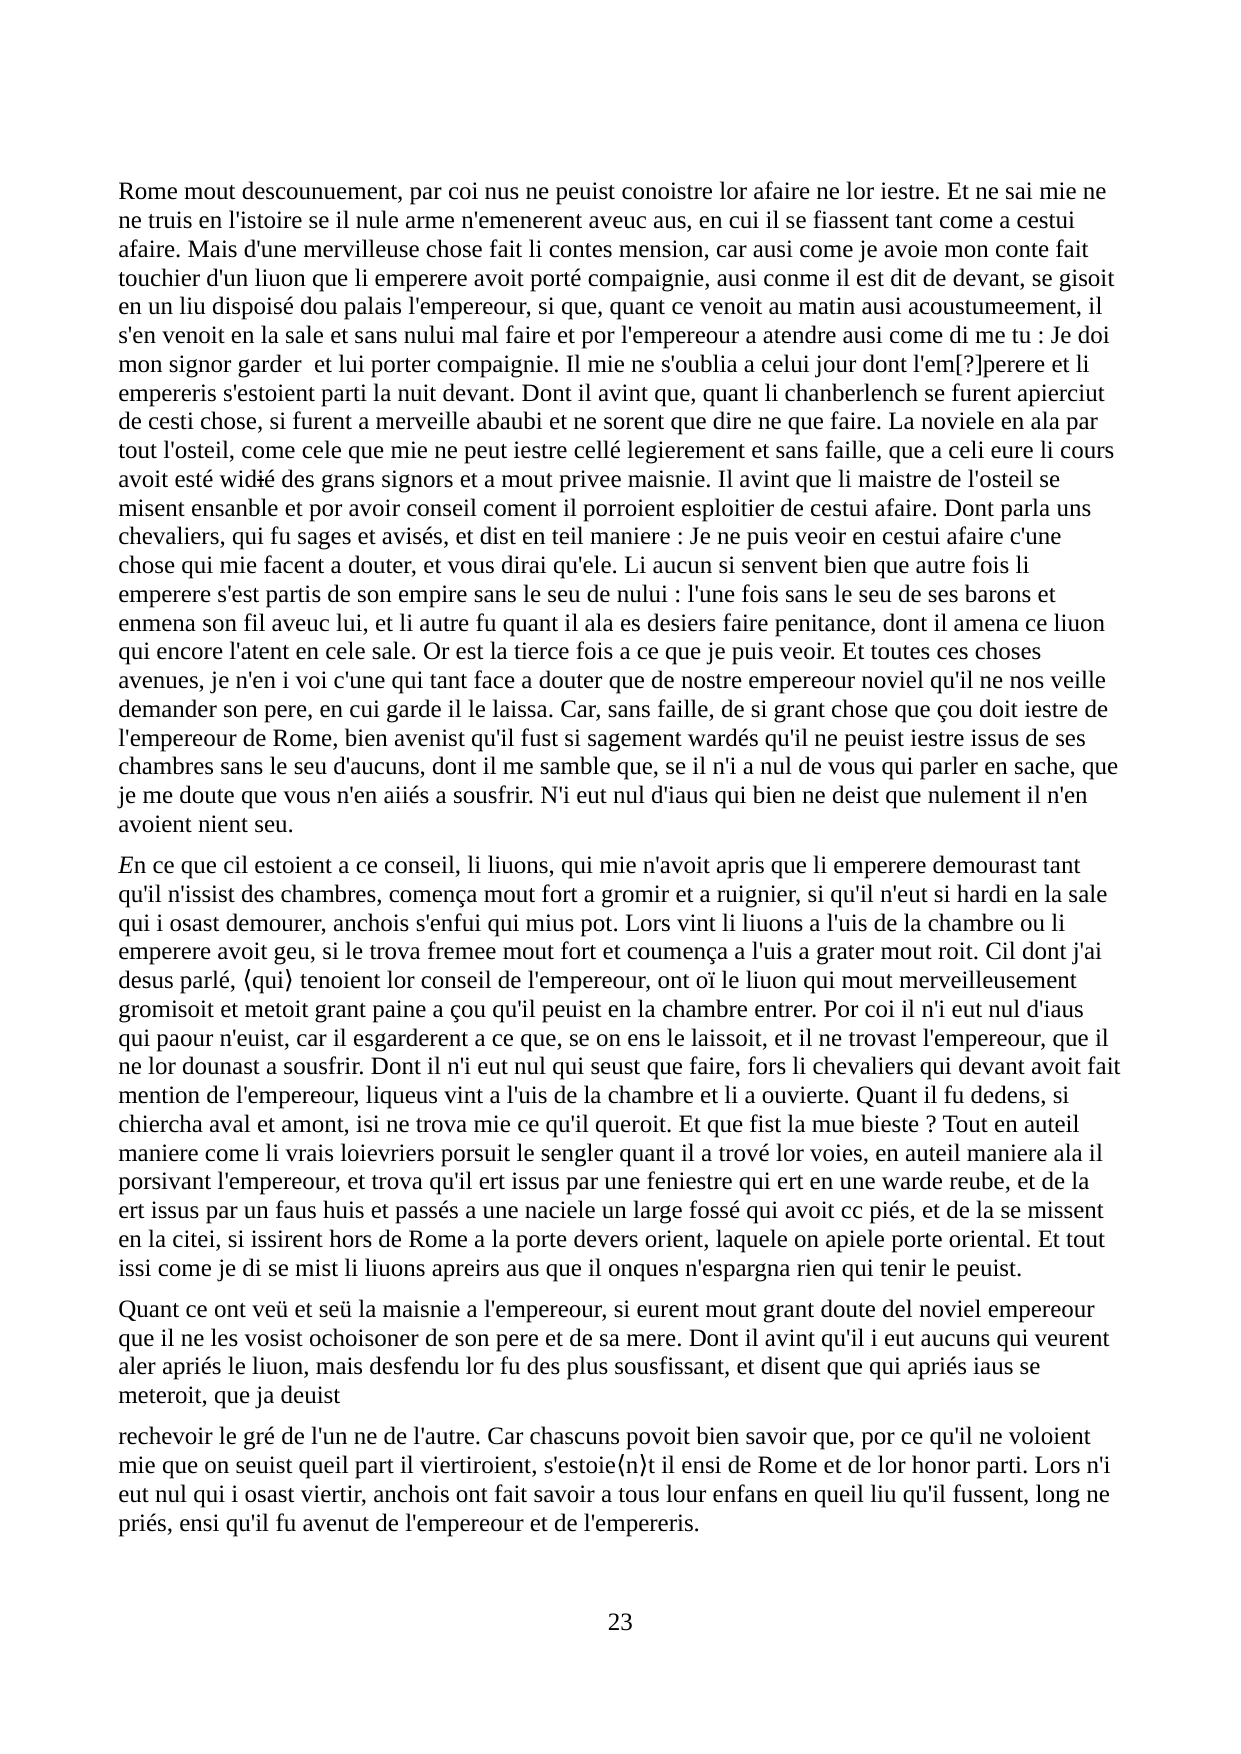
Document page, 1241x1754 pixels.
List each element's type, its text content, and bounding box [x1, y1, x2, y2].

text Ceste chose ne misent mie en oubli li emperere et li empereris. Anchois avintt en apriés en asés pau de tierme ⟨qu'i⟩l s'aviserent d'une chose dont il furent a merveille puis prisié, et dont li pluisors s'esmerveillierent mout, car li emperere vint en l'empire de Costatinoble, et a a ce menés les baron de l'empire qu'il aseurerent Helcanus, son fil, et le reçuirent a signor, et douna Dorus, son mainsné frere, le roiaume de Gresce, si que il dou tout se demist de l'empire et prist congiet a iaus et revint arriere a l'empereris, qui tout en auteil maniere come il ert demis de l'empire de Costantinoble se demist il de l'empire de Rome et de toute la tiere que il onques li uns ne li autres maillie [Note: Möhren, Frankwalt. Le renforcement affectif de la négation par l’expression d’une valeur minimale en ancien français. Niemeyer, 1980.] n'en detinrent. Anchois dounerent a tous les Roumai⟨n⟩s a entendre qui selonch les avenues de devant cil ne voloient mie que dissension eui ⟨s⟩t entr'aus, por coi en lor plainne vie, il seuissent dont elle poroit naistre por plus covignablement metre la concorde. Et sans faille ne fu mie mout grans merveille, car maintes fois est il ensi avenut d'autrui que d'iaus, que plus crient on I home que M et sans faille que ceste colour de raison eurent li une partie et li autre. Mais dou tout ne fu mie la raison de l'empereour et de l'empereris. Anchois furent a ce mis, dont jou ai traitié desus, que il si soutiument atornerent lor afaire que sans le seü de nului se missent hors de Rome mout descounuement, par coi nus ne peuist conoistre lor afaire ne lor iestre. Et ne sai mie ne ne truis en l'istoire se il nule arme n'emenerent aveuc aus, en cui il se fiassent tant come a cestui afaire. Mais d'une mervilleuse chose fait li contes mension, car ausi come je avoie mon conte fait touchier d'un liuon que li emperere avoit porté compaignie, ausi conme il est dit de devant, se gisoit en un liu dispoisé dou palais l'empereour, si que, quant ce venoit au matin ausi acoustumeement, il s'en venoit en la sale et sans nului mal faire et por l'empereour a atendre ausi come di me tu : Je doi mon signor garder et lui porter compaignie. Il mie ne s'oublia a celui jour dont l'em[?]perere et li empereris s'estoient parti la nuit devant. Dont il avint que, quant li chanberlench se furent apierciut de cesti chose, si furent a merveille abaubi et ne sorent que dire ne que faire. La noviele en ala par tout l'osteil, come cele que mie ne peut iestre cellé legierement et sans faille, que a celi eure li cours avoit esté widié des grans signors et a mout privee maisnie. Il avint que li maistre de l'osteil se misent ensanble et por avoir conseil coment il porroient esploitier de cestui afaire. Dont parla uns chevaliers, qui fu sages et avisés, et dist en teil maniere : Je ne puis veoir en cestui afaire c'une chose qui mie facent a douter, et vous dirai qu'ele. Li aucun si senvent bien que autre fois li emperere s'est partis de son empire sans le seu de nului : l'une fois sans le seu de ses barons et enmena son fil aveuc lui, et li autre fu quant il ala es desiers faire penitance, dont il amena ce liuon qui encore l'atent en cele sale. Or est la tierce fois a ce que je puis veoir. Et toutes ces choses avenues, je n'en i voi c'une qui tant face a douter que de nostre empereour noviel qu'il ne nos veille demander son pere, en cui garde il le laissa. Car, sans faille, de si grant chose que çou doit iestre de l'empereour de Rome, bien avenist qu'il fust si sagement wardés qu'il ne peuist iestre issus de ses chambres sans le seu d'aucuns, dont il me samble que, se il n'i a nul de vous qui parler en sache, que je me doute que vous n'en aiiés a sousfrir. N'i eut nul d'iaus qui bien ne deist que nulement il n'en avoient nient seu. [118, 176, 1122, 694]
text Q⟨ua⟩nt il en oïrent la noviele, mout en furent esbahi et n'en seurent autre chose que il seurent ausi come par avis que il erent alé en exil ausi come li emperere avoit autrefois fait. Li autres dist : Or covient que on die que nos avomes esté fil a un hiermite qui ne seit vivre ne morir fors en hiermitage non. Li autre disent que il ne cuidoient mie que s'il se fust en son bon sens que ja se fust partis de l'empire ensi qu'il est, ne fust ore por autre raison que tout autre (tant peuist il faire de bien en ce que il tenist l'empire en loiauté faire et en droiture maintenir come de vivre en povreté, et metre son cors a exil ains tans que la mors natureus preist) , ne fust ore por autre raison que ce se aucune disencions movoit en l'empire de Rome ou de Constantinoble que il euist millor povoir de metre a point que nus autres. [118, 1405, 1122, 1549]
text En ce que cil estoient a ce conseil, li liuons, qui mie n'avoit apris que li emperere demourast tant qu'il n'issist des chambres, comença mout fort a gromir et a ruignier, si qu'il n'eut si hardi en la sale qui i osast demourer, anchois s'enfui qui mius pot. Lors vint li liuons a l'uis de la chambre ou li emperere avoit geu, si le trova fremee mout fort et coumença a l'uis a grater mout roit. Cil dont j'ai desus parlé, ⟨qui⟩ tenoient lor conseil de l'empereour, ont oï le liuon qui mout merveilleusement gromisoit et metoit grant paine a çou qu'il peuist en la chambre entrer. Por coi il n'i eut nul d'iaus qui paour n'euist, car il esgarderent a ce que, se on ens le laissoit, et il ne trovast l'empereour, que il ne lor dounast a sousfrir. Dont il n'i eut nul qui seust que faire, fors li chevaliers qui devant avoit fait mention de l'empereour, liqueus vint a l'uis de la chambre et li a ouvierte. Quant il fu dedens, si chiercha aval et amont, isi ne trova mie ce qu'il queroit. Et que fist la mue bieste ? Tout en auteil maniere come li vrais loievriers porsuit le sengler quant il a trové lor voies, en auteil maniere ala il porsivant l'empereour, et trova qu'il ert issus par une feniestre qui ert en une warde reube, et de la ert issus par un faus huis et passés a une naciele un large fossé qui avoit cc piés, et de la se missent en la citei, si issirent hors de Rome a la porte devers orient, laquele on apiele porte oriental. Et tout issi come je di se mist li liuons apreirs aus que il onques n'espargna rien qui tenir le peuist. [118, 706, 1122, 1138]
text Quant ce ont veü et seü la maisnie a l'empereour, si eurent mout grant doute del noviel empereour que il ne les vosist ochoisoner de son pere et de sa mere. Dont il avint qu'il i eut aucuns qui veurent aler apriés le liuon, mais desfendu lor fu des plus sousfissant, et disent que qui apriés iaus se meteroit, que ja deuist [118, 1150, 1122, 1265]
text rechevoir le gré de l'un ne de l'autre. Car chascuns povoit bien savoir que, por ce qu'il ne voloient mie que on seuist queil part il viertiroient, s'estoie⟨n⟩t il ensi de Rome et de lor honor parti. Lors n'i eut nul qui i osast viertir, anchois ont fait savoir a tous lour enfans en queil liu qu'il fussent, long ne priés, ensi qu'il fu avenut de l'empereour et de l'empereris. [118, 1278, 1122, 1393]
